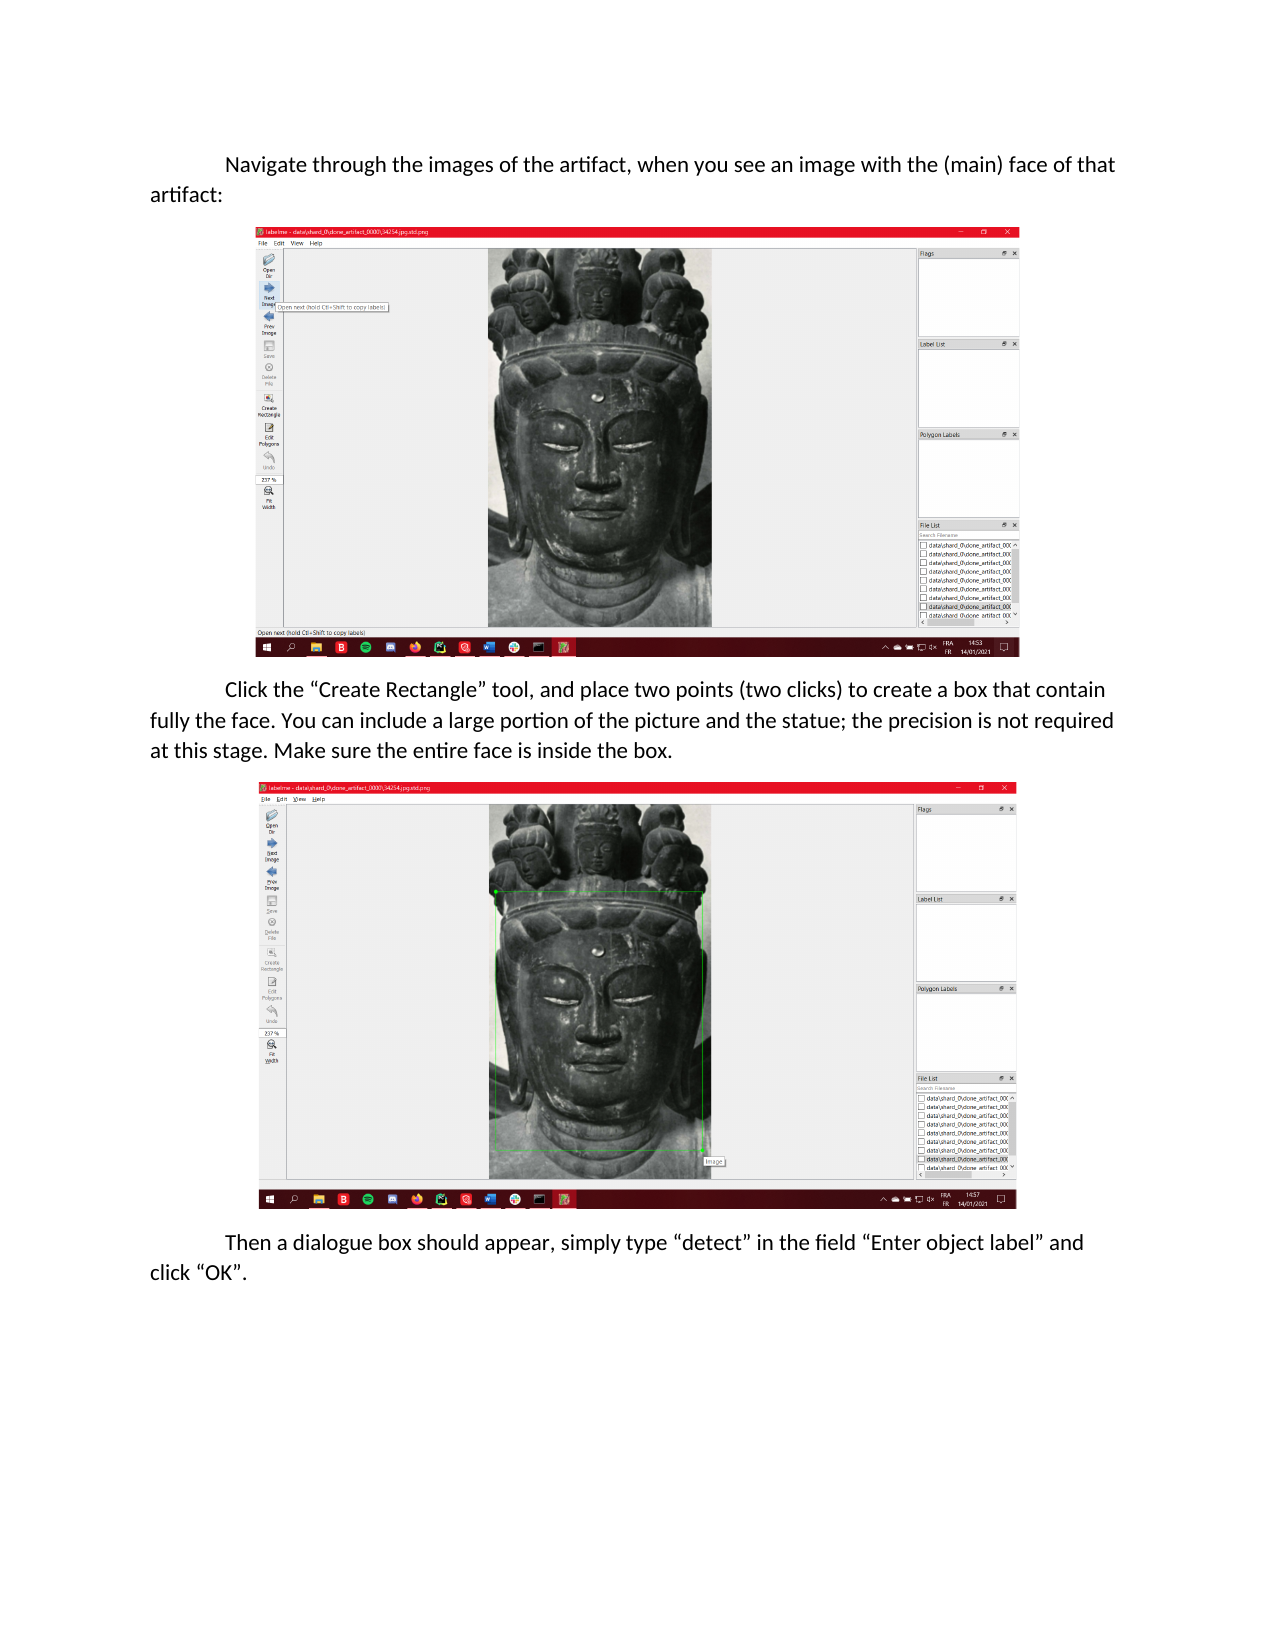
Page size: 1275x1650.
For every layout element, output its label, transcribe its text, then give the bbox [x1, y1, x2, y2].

picture [258, 782, 1017, 1209]
picture [255, 227, 1020, 657]
text Then a dialogue box should appear, simply type “detect” in the field “Enter object label” and click “OK”. [150, 1228, 1125, 1286]
text Click the “Create Rectangle” tool, and place two points (two clicks) to create a box that contain fully the face. You can include a large portion of the picture and the statue; the precision is not required at this stage. Make sure the entire face is inside the box. [150, 676, 1125, 764]
text Navigate through the images of the artifact, when you see an image with the (main) face of that artifact: [150, 150, 1125, 208]
